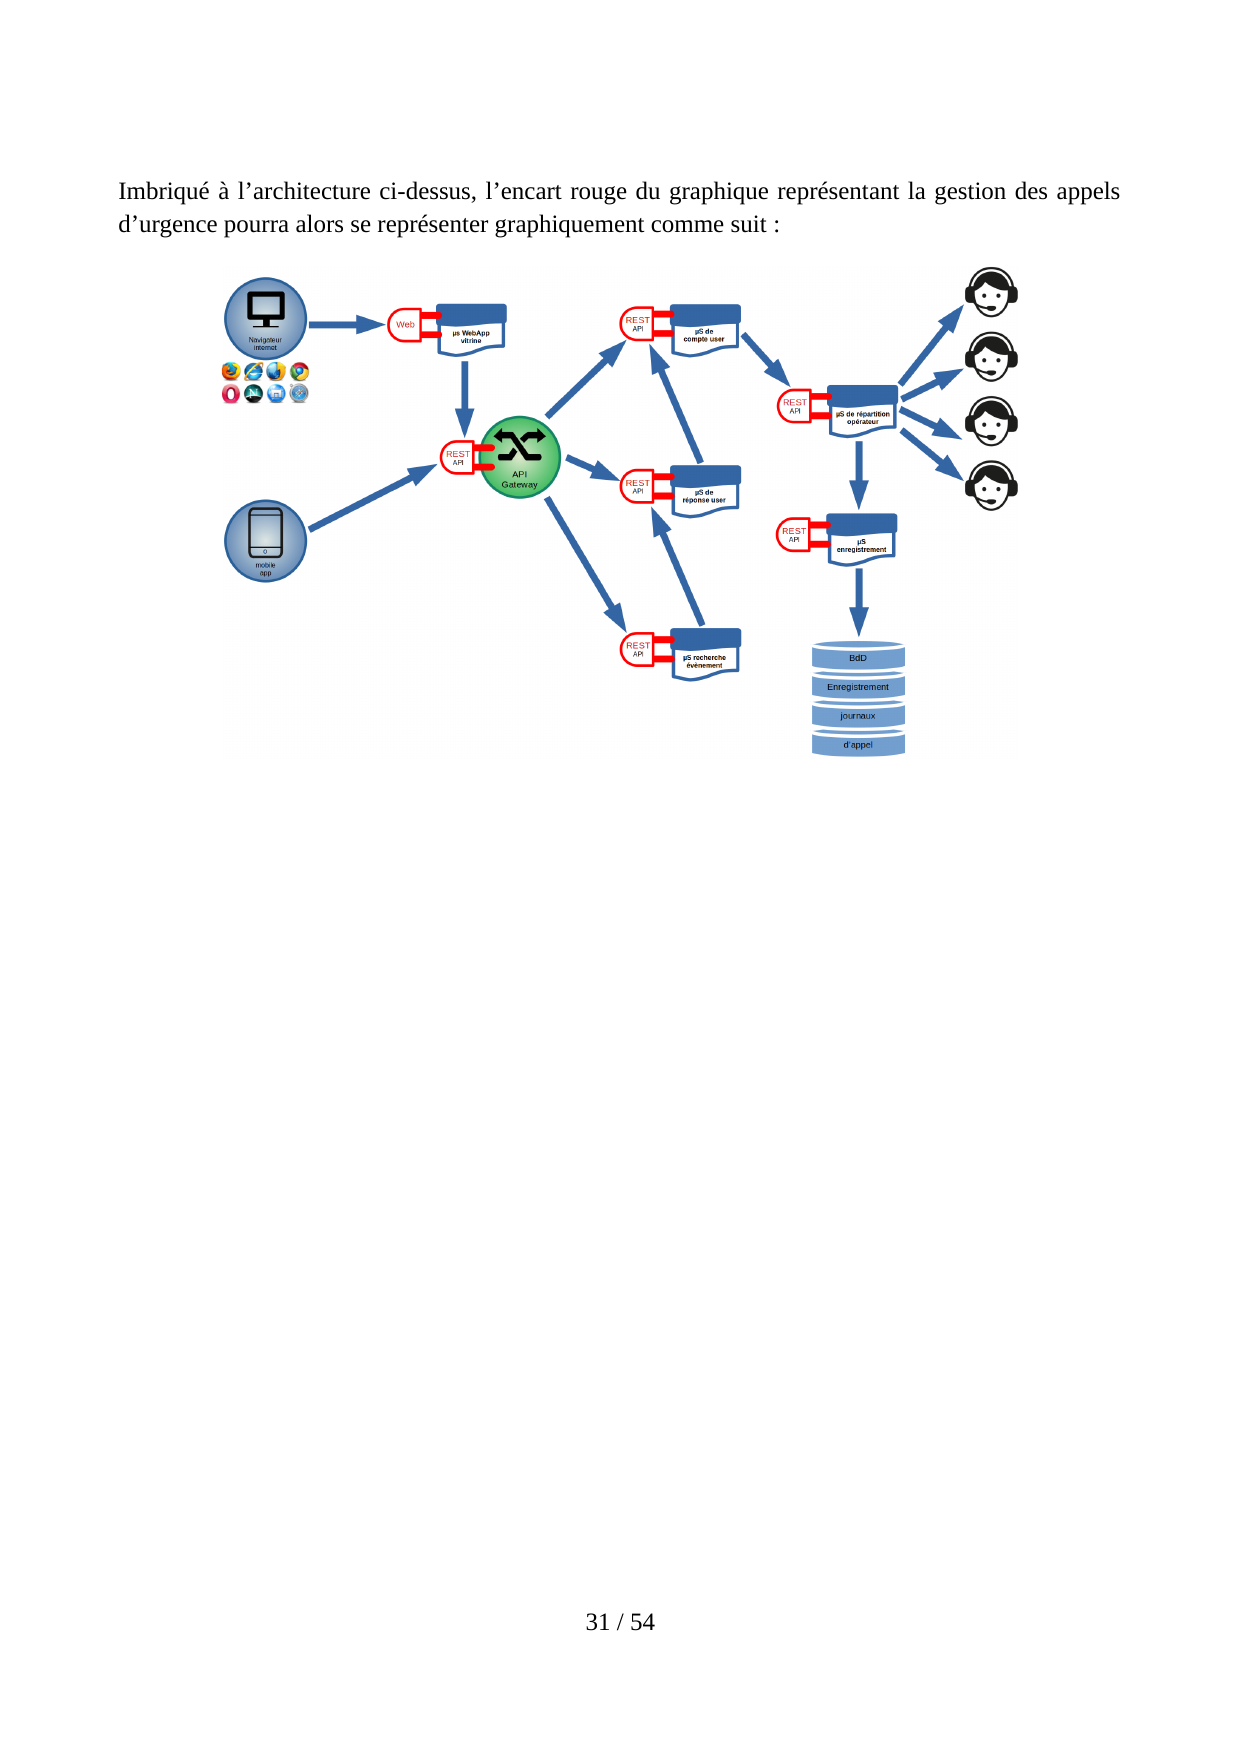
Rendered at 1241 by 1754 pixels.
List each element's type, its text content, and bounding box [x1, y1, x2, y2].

text Imbriqué à l’architecture ci-dessus, l’encart rouge du graphique représentant la gestion des appels d’urgence pourra alors se représenter graphiquement comme suit : [118, 176, 1122, 238]
picture [221, 266, 1019, 759]
